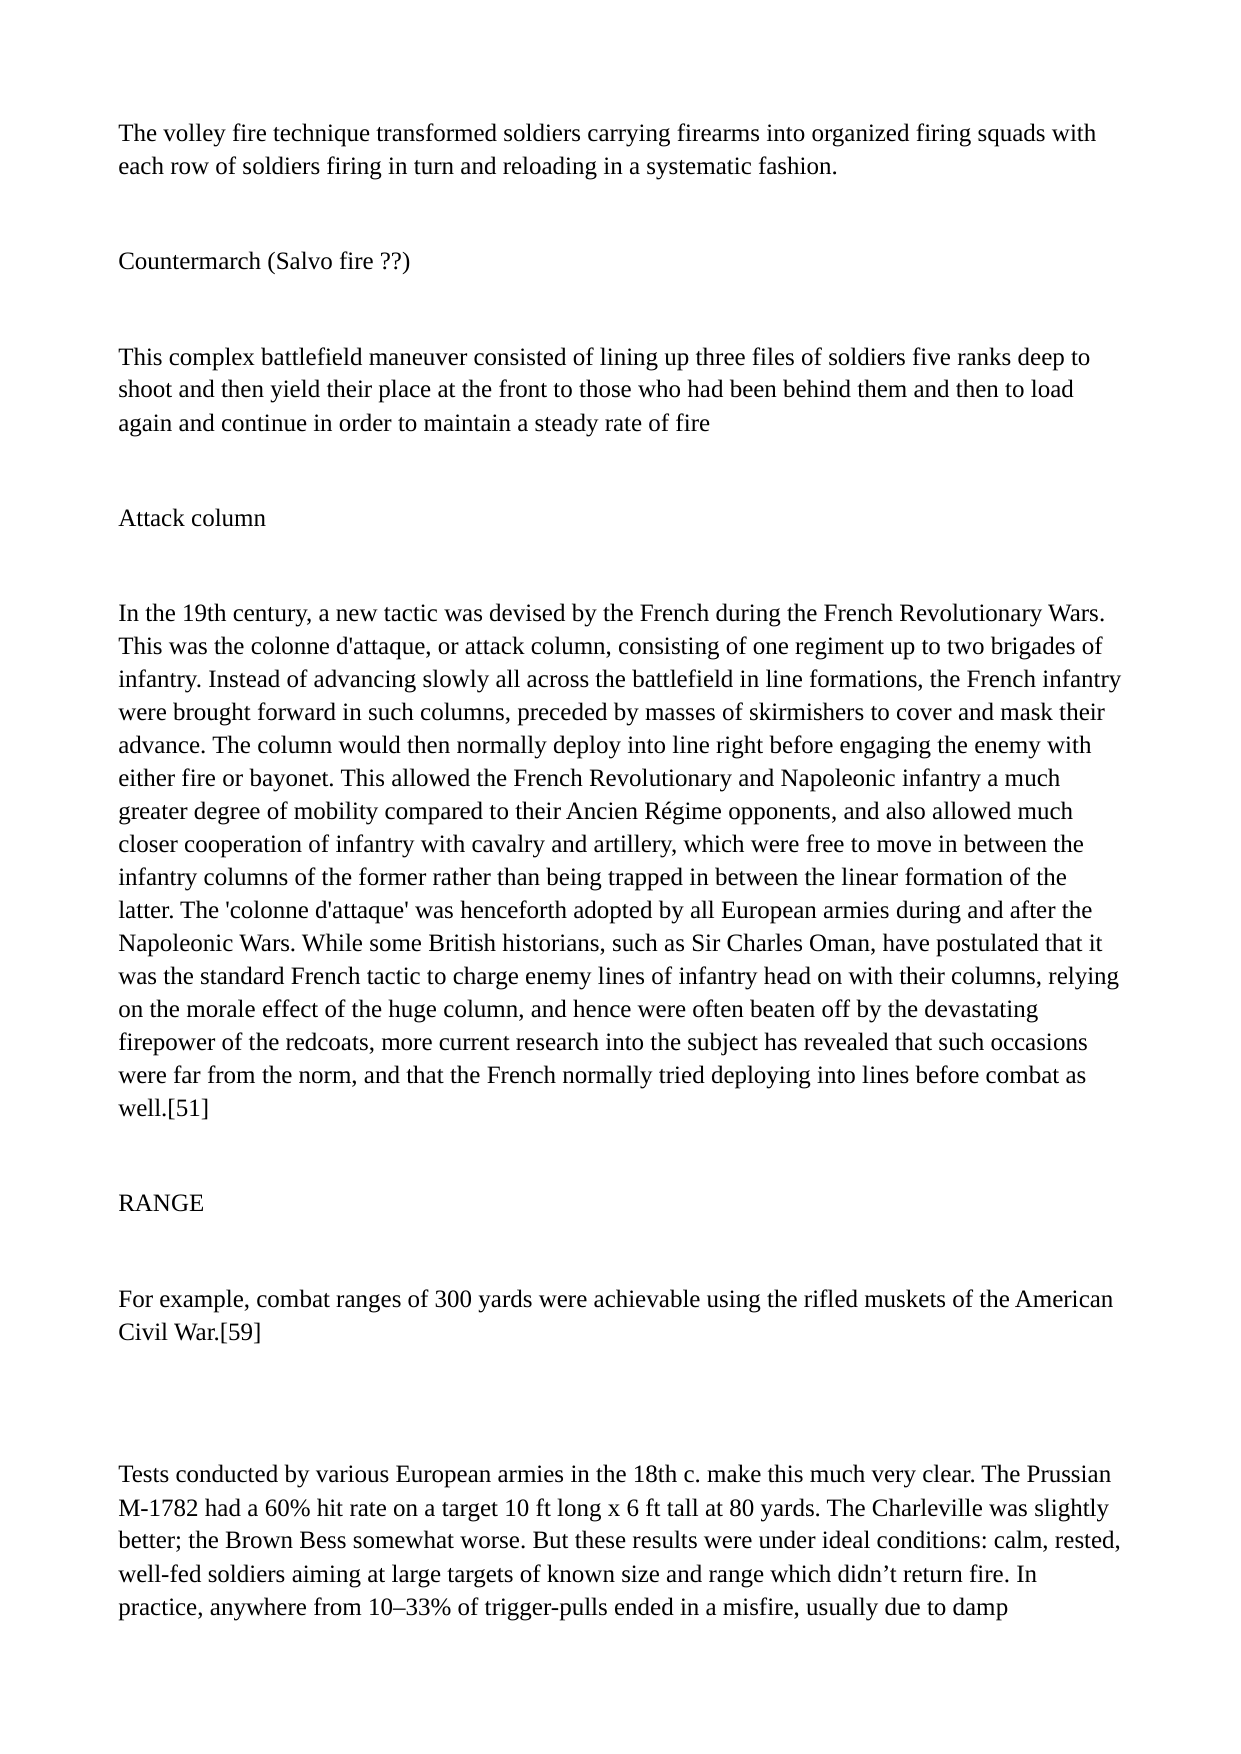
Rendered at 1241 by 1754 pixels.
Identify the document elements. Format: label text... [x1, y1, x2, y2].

text Attack column [118, 503, 1122, 532]
text This complex battlefield maneuver consisted of lining up three files of soldiers five ranks deep to shoot and then yield their place at the front to those who had been behind them and then to load again and continue in order to maintain a steady rate of fire [118, 342, 1122, 436]
text RANGE [118, 1188, 1122, 1217]
text For example, combat ranges of 300 yards were achievable using the rifled muskets of the American Civil War.[59] [118, 1284, 1122, 1346]
text In the 19th century, a new tactic was devised by the French during the French Revolutionary Wars. This was the colonne d'attaque, or attack column, consisting of one regiment up to two brigades of infantry. Instead of advancing slowly all across the battlefield in line formations, the French infantry were brought forward in such columns, preceded by masses of skirmishers to cover and mask their advance. The column would then normally deploy into line right before engaging the enemy with either fire or bayonet. This allowed the French Revolutionary and Napoleonic infantry a much greater degree of mobility compared to their Ancien Régime opponents, and also allowed much closer cooperation of infantry with cavalry and artillery, which were free to move in between the infantry columns of the former rather than being trapped in between the linear formation of the latter. The 'colonne d'attaque' was henceforth adopted by all European armies during and after the Napoleonic Wars. While some British historians, such as Sir Charles Oman, have postulated that it was the standard French tactic to charge enemy lines of infantry head on with their columns, relying on the morale effect of the huge column, and hence were often beaten off by the devastating firepower of the redcoats, more current research into the subject has revealed that such occasions were far from the norm, and that the French normally tried deploying into lines before combat as well.[51] [118, 598, 1122, 1122]
text Countermarch (Salvo fire ??) [118, 246, 1122, 275]
text Tests conducted by various European armies in the 18th c. make this much very clear. The Prussian M-1782 had a 60% hit rate on a target 10 ft long x 6 ft tall at 80 yards. The Charleville was slightly better; the Brown Bess somewhat worse. But these results were under ideal conditions: calm, rested, well-fed soldiers aiming at large targets of known size and range which didn’t return fire. In practice, anywhere from 10–33% of trigger-pulls ended in a misfire, usually due to damp [118, 1459, 1122, 1620]
text The volley fire technique transformed soldiers carrying firearms into organized firing squads with each row of soldiers firing in turn and reloading in a systematic fashion. [118, 118, 1122, 180]
